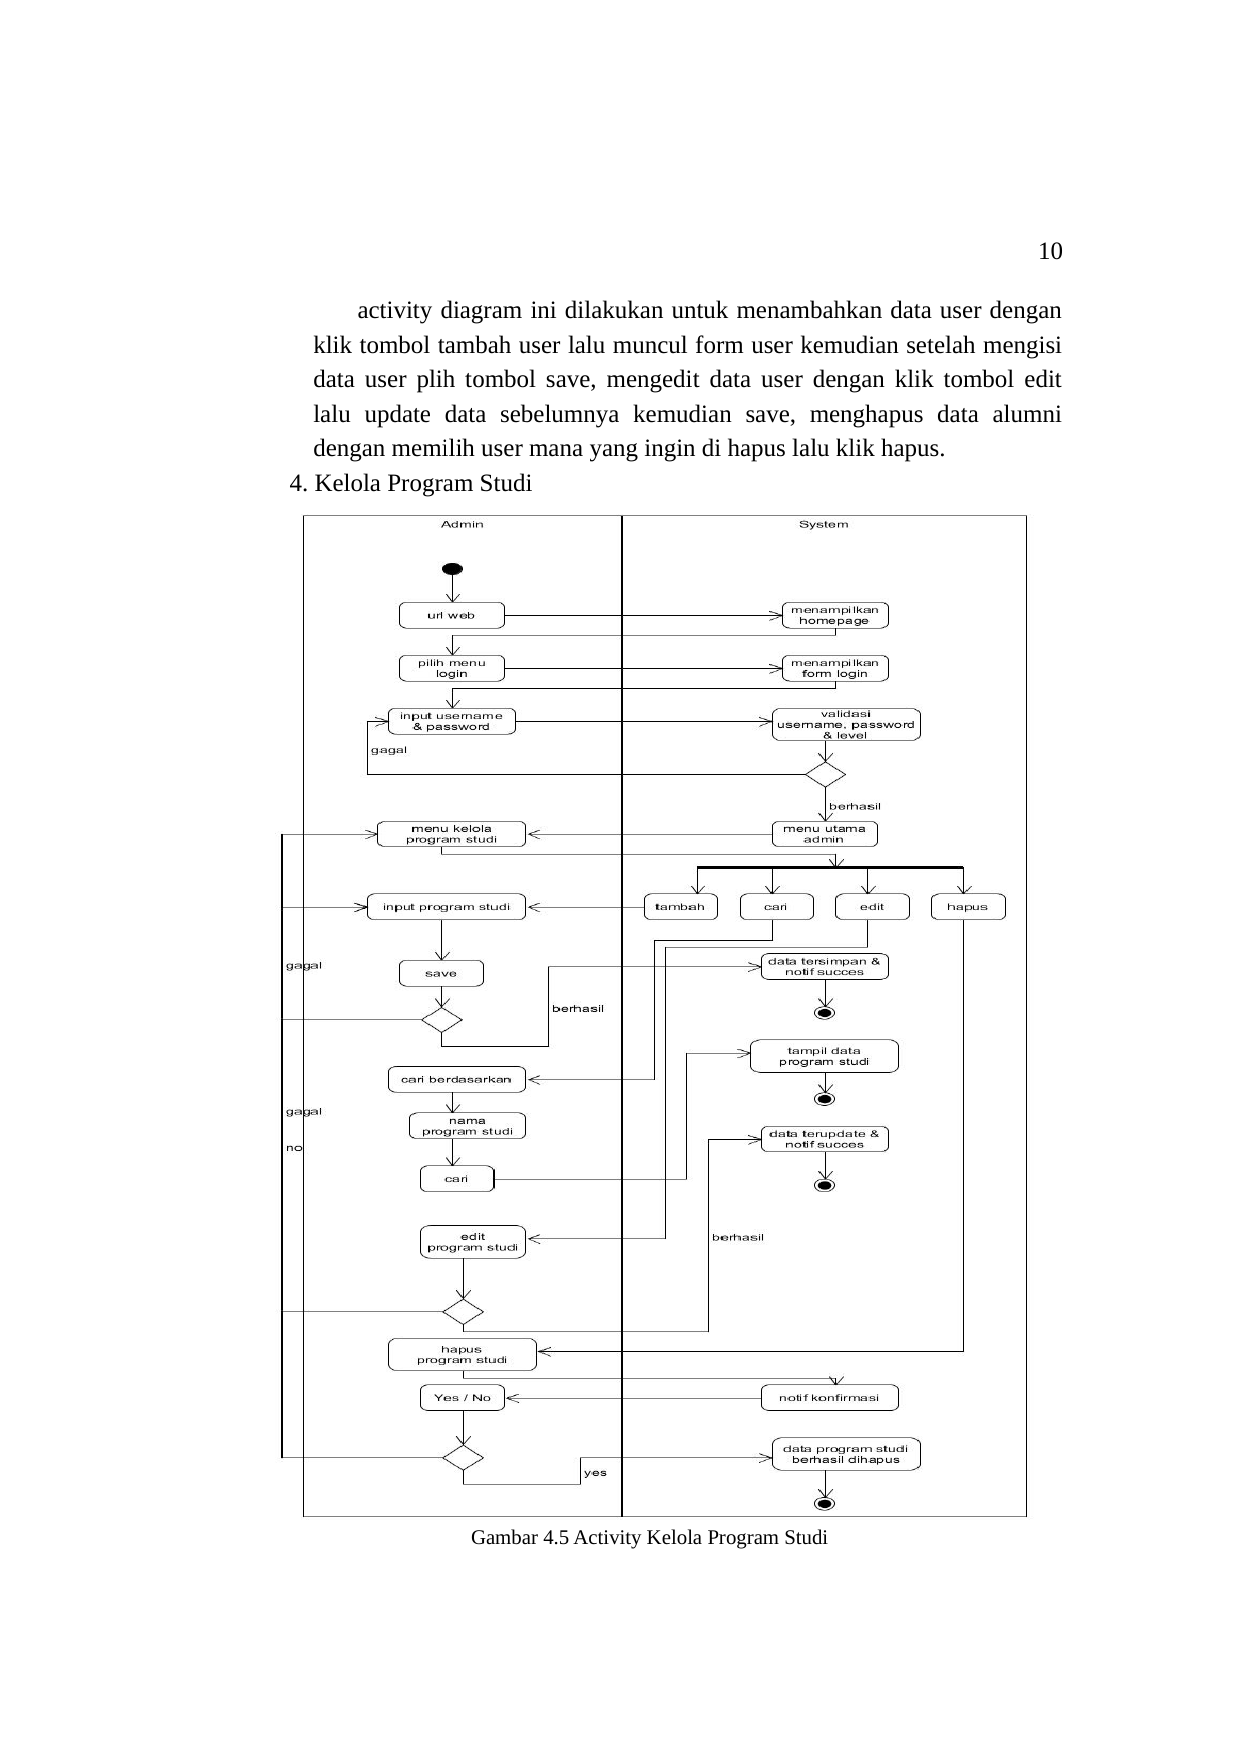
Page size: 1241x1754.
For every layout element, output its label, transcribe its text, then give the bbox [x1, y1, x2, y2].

text activity diagram ini dilakukan untuk menambahkan data user dengan klik tombol tambah user lalu muncul form user kemudian setelah mengisi data user plih tombol save, mengedit data user dengan klik tombol edit lalu update data sebelumnya kemudian save, menghapus data alumni dengan memilih user mana yang ingin di hapus lalu klik hapus. [313, 295, 1063, 462]
text Gambar 4.5 Activity Kelola Program Studi [251, 1520, 1048, 1549]
picture [251, 514, 1048, 1520]
text 4. Kelola Program Studi [289, 468, 1063, 496]
